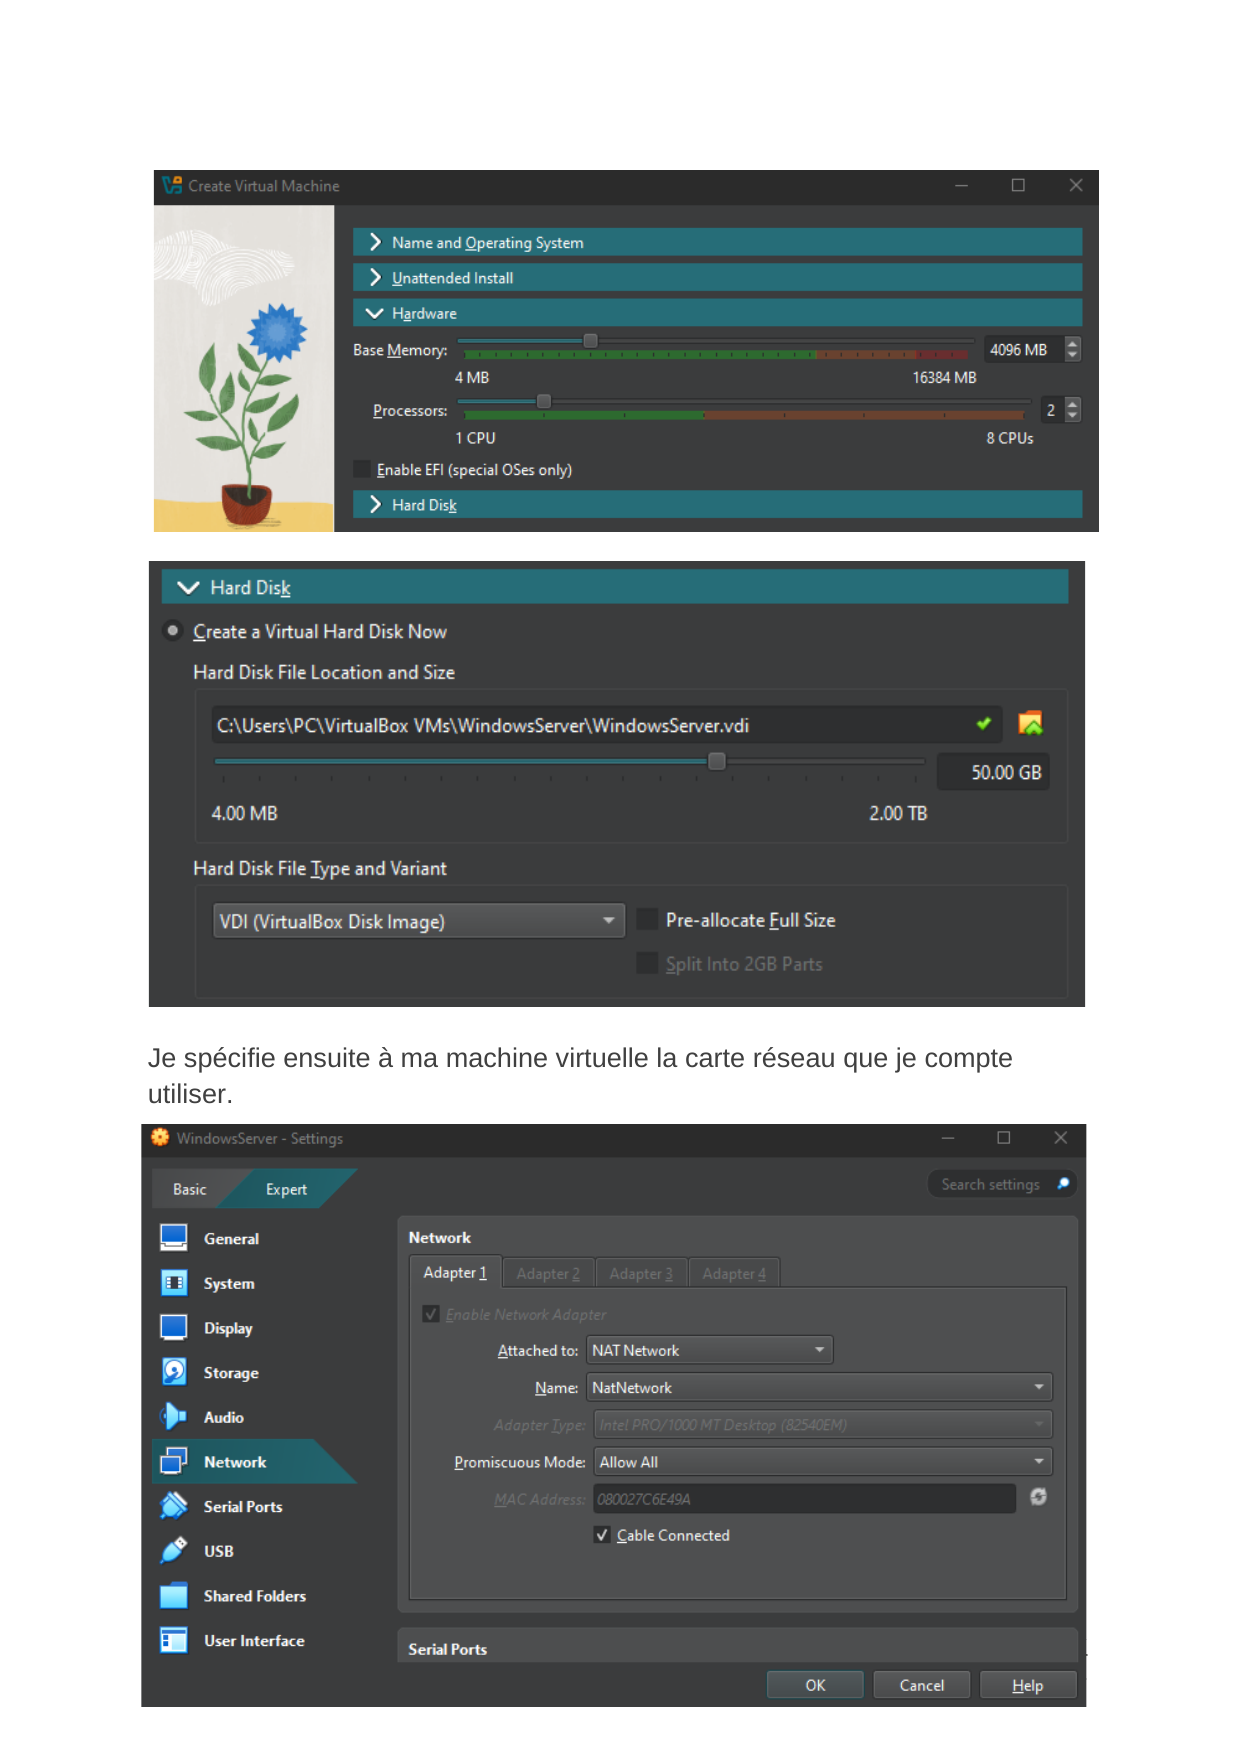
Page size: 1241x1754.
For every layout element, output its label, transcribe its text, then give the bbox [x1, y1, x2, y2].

picture [141, 1124, 1087, 1707]
picture [148, 561, 1085, 1007]
text Je spécifie ensuite à ma machine virtuelle la carte réseau que je compte utiliser. [148, 148, 1093, 1109]
picture [153, 170, 1099, 532]
